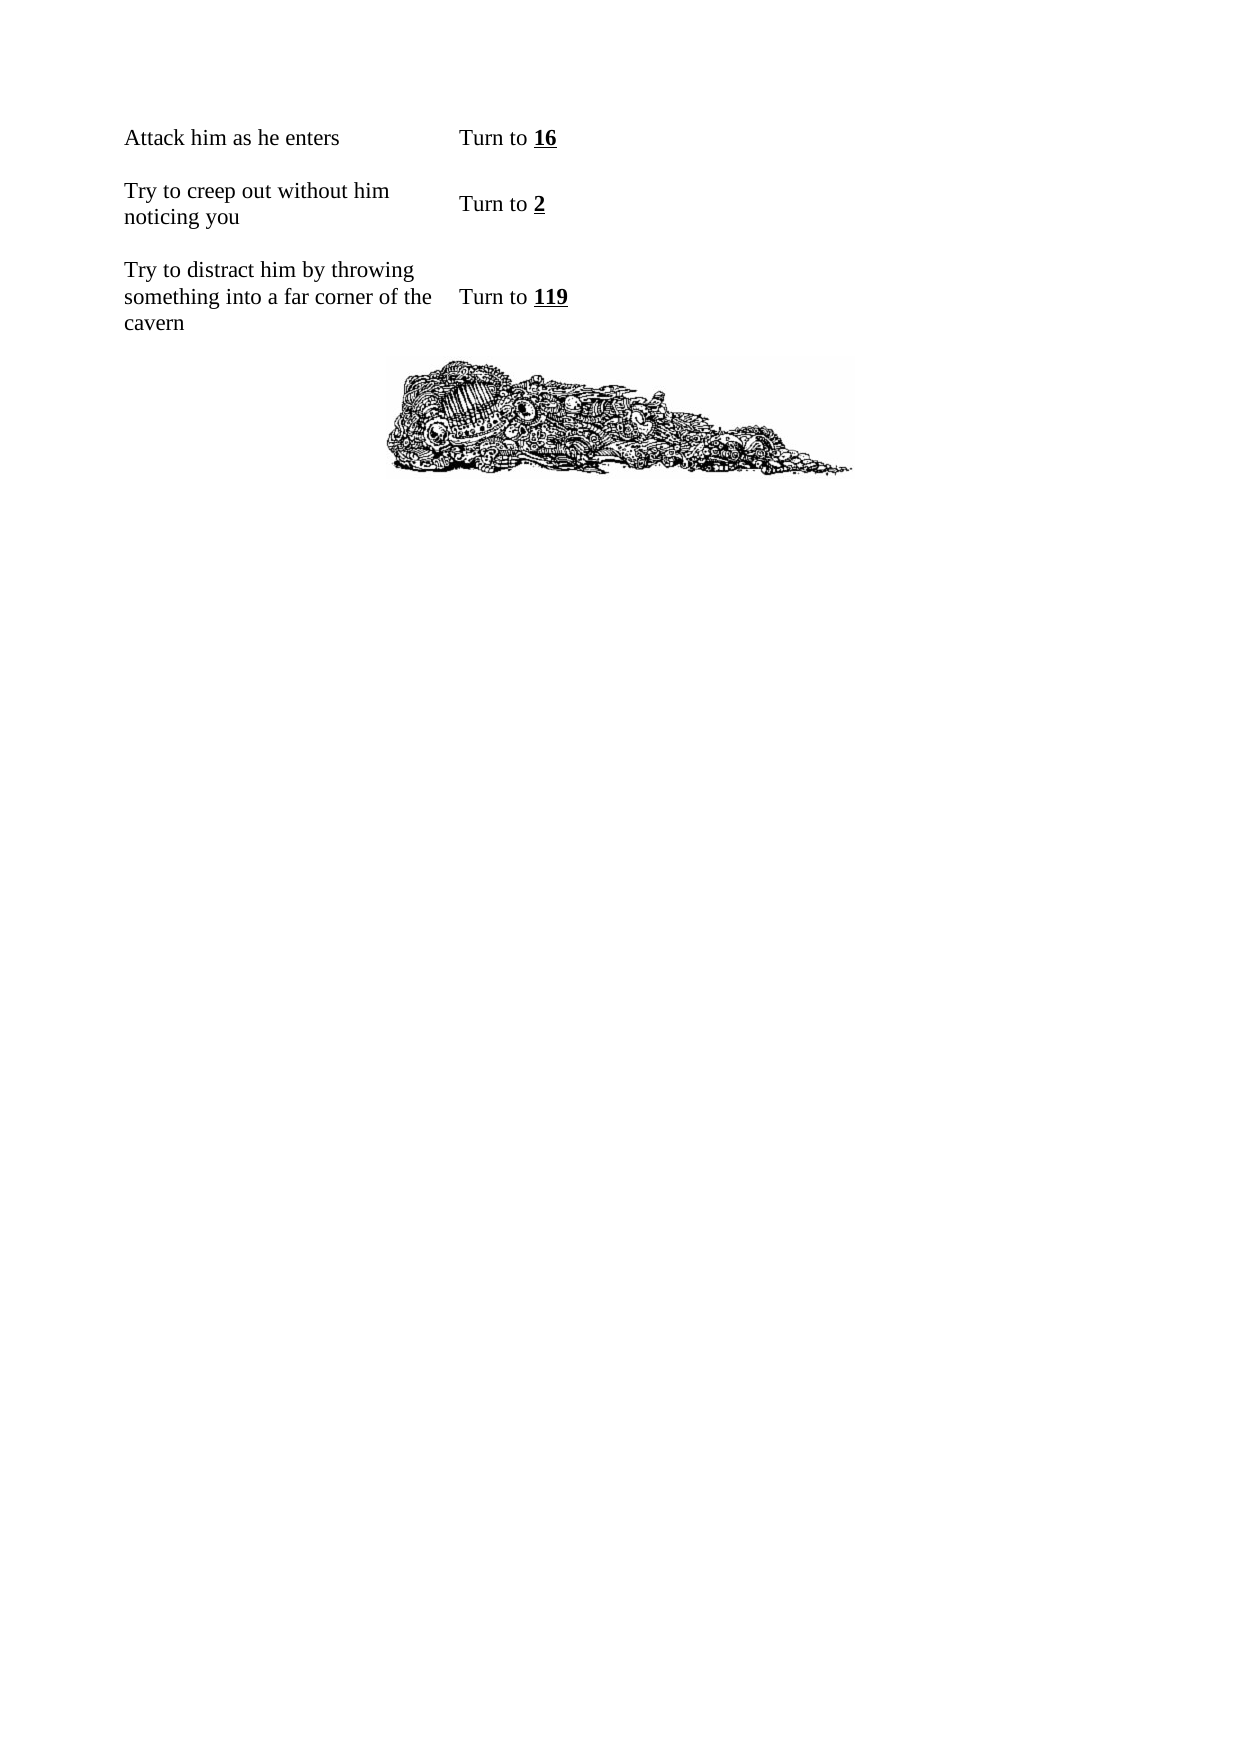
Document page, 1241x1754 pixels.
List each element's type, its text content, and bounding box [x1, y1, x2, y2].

table_cell Try to creep out without him noticing you [118, 171, 453, 250]
table_cell Try to distract him by throwing something into a far corner of the cavern [118, 250, 453, 356]
picture [385, 356, 855, 479]
table_cell Turn to 2 [453, 171, 619, 250]
table_header Turn to 16 [453, 118, 619, 171]
table_cell Turn to 119 [453, 250, 619, 356]
table_header Attack him as he enters [118, 118, 453, 171]
